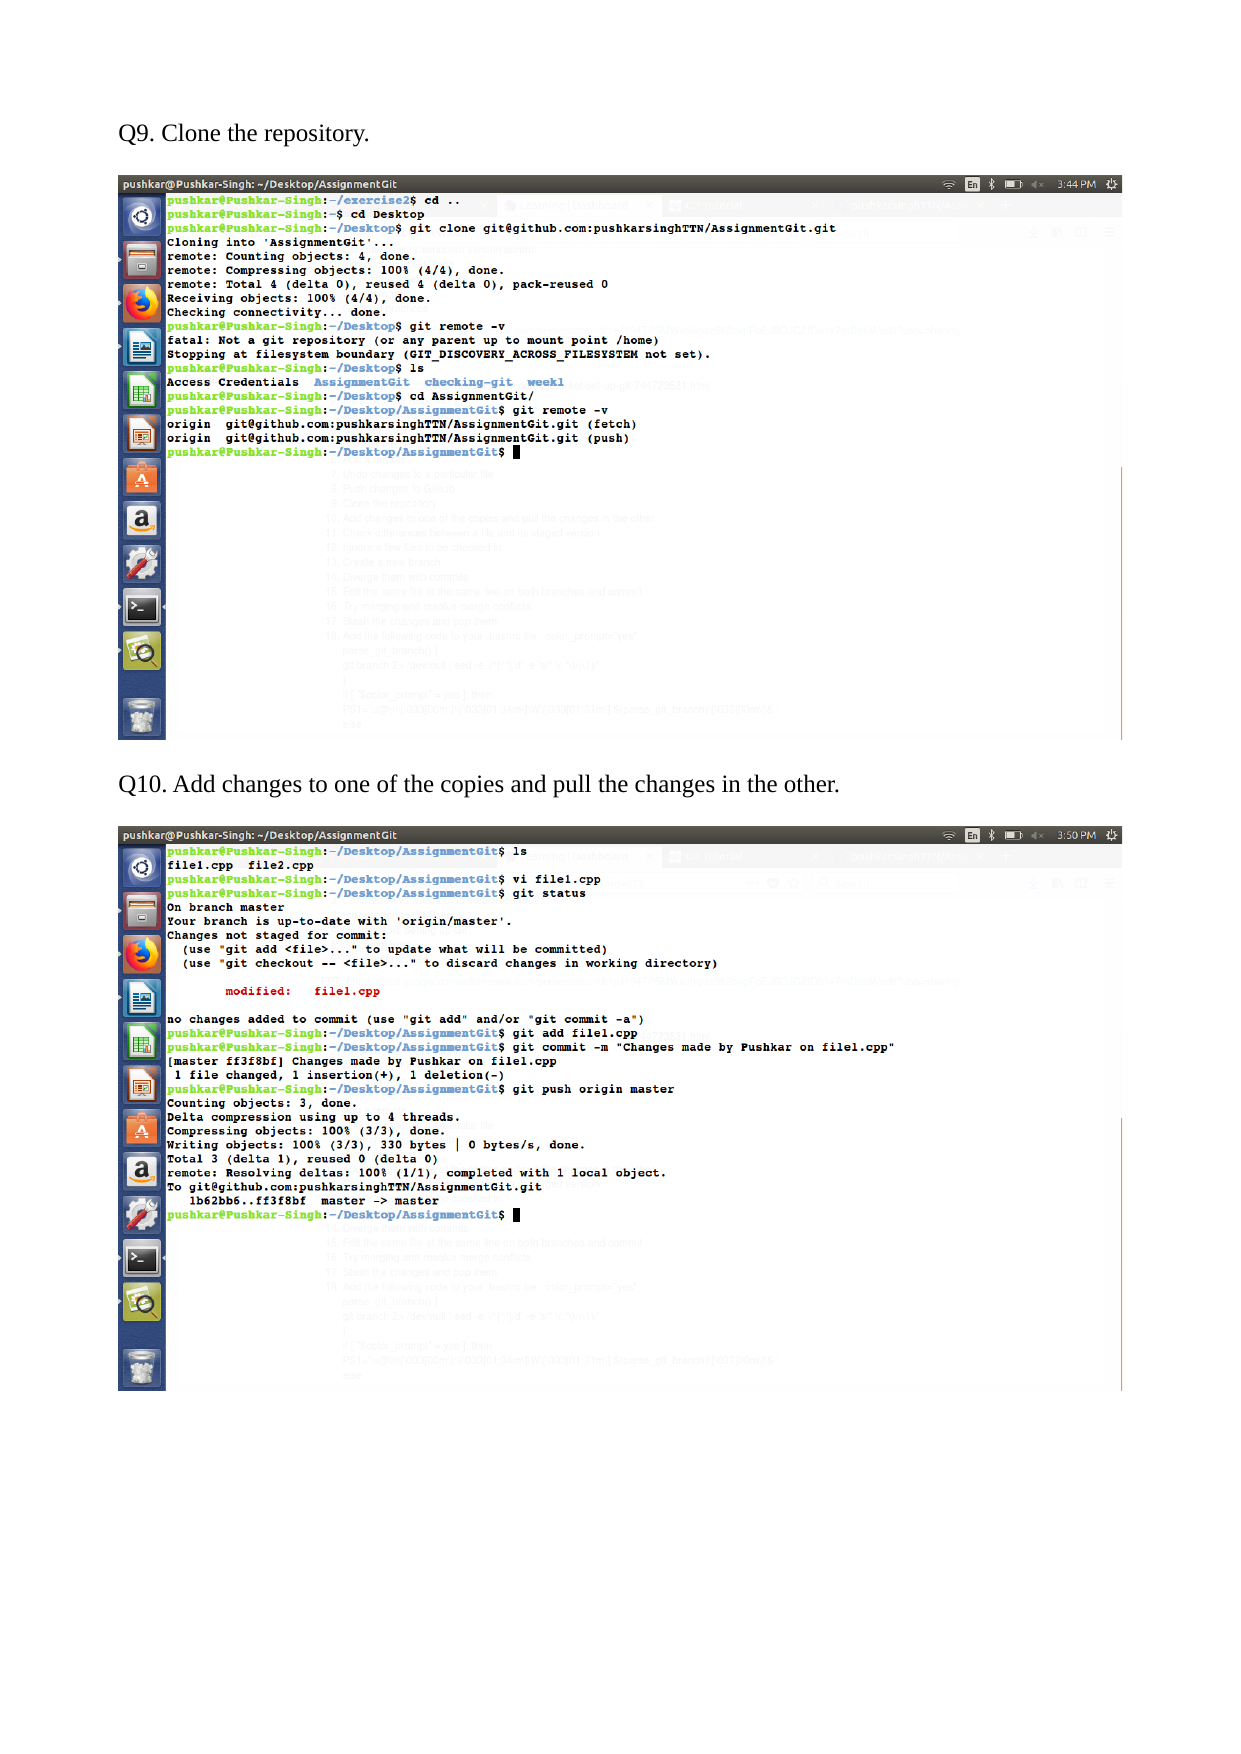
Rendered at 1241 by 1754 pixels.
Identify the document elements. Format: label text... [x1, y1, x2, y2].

text Q10. Add changes to one of the copies and pull the changes in the other. [118, 769, 1122, 797]
picture [118, 826, 1123, 1391]
picture [118, 175, 1123, 740]
text Q9. Clone the repository. [118, 118, 1122, 147]
